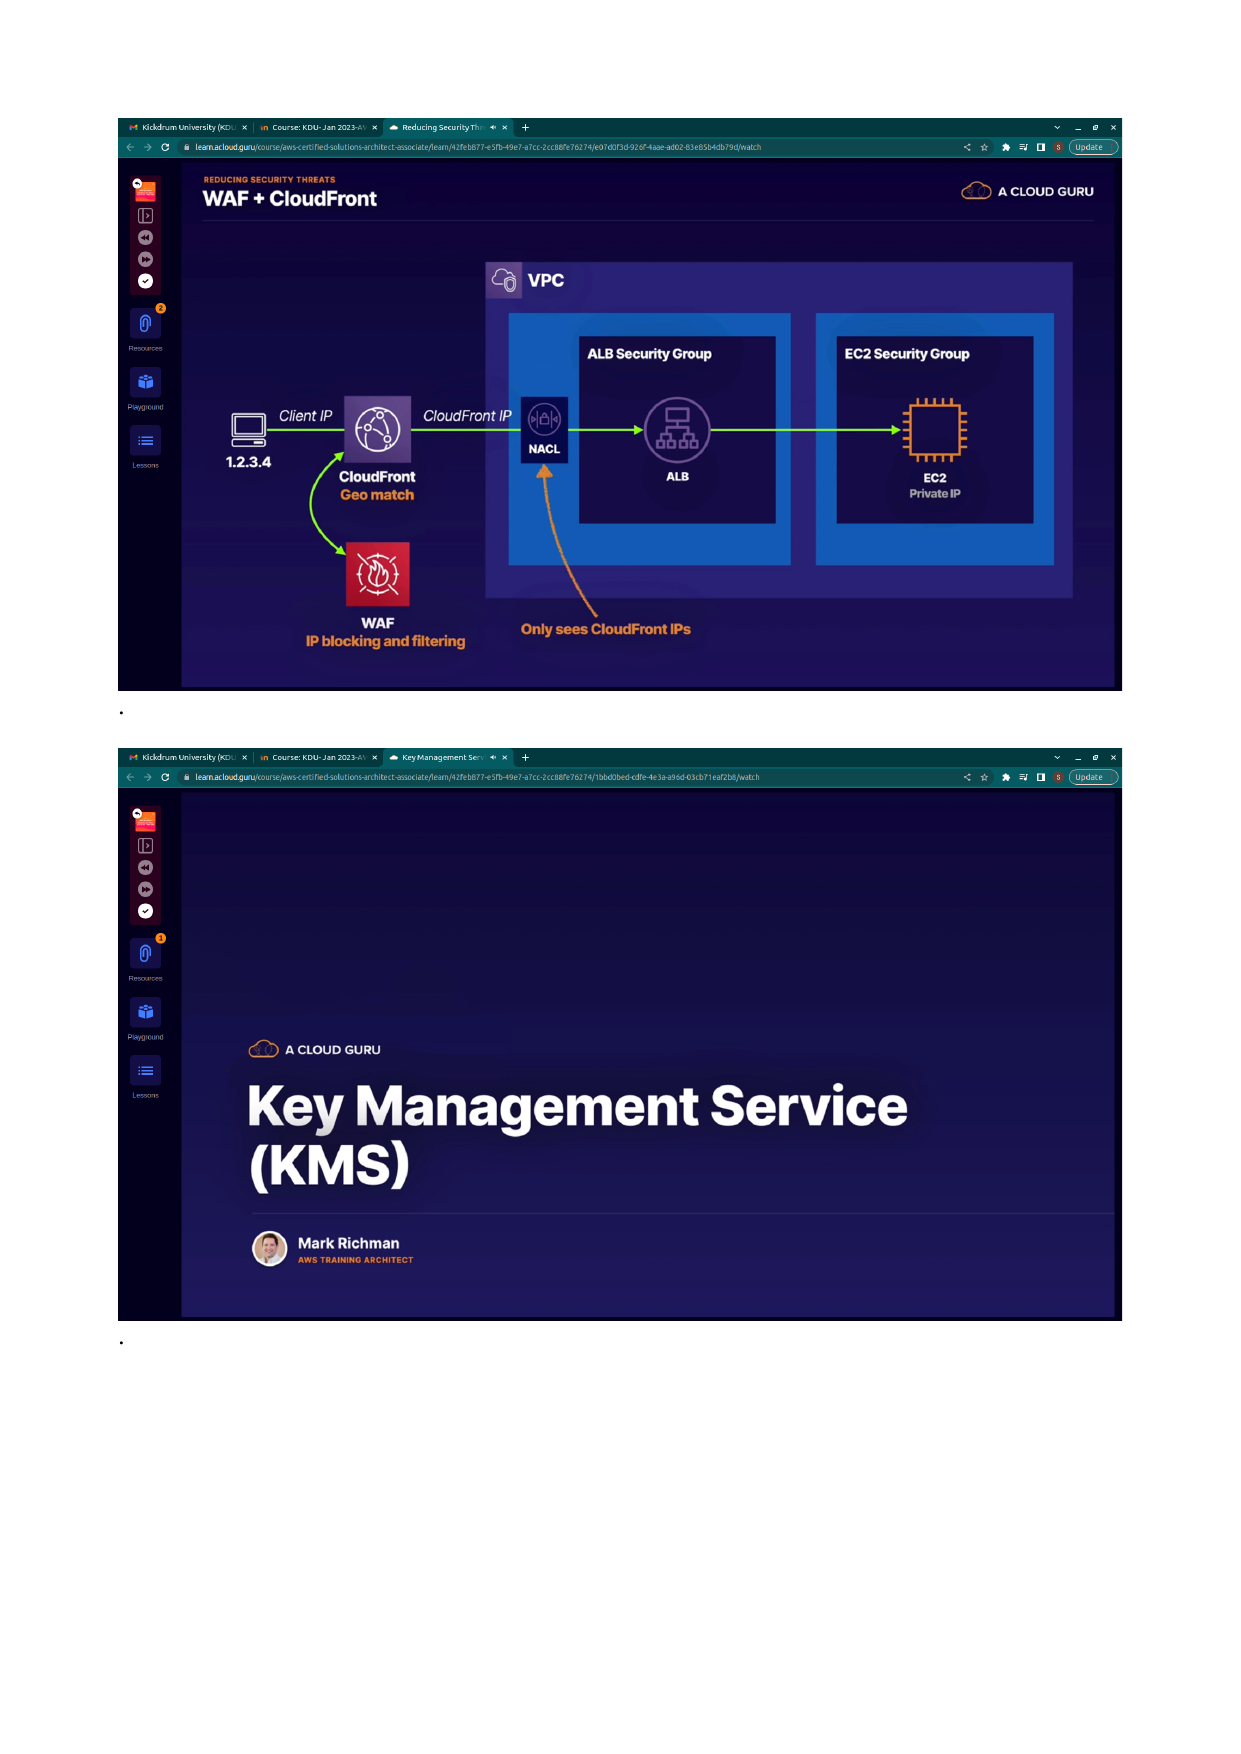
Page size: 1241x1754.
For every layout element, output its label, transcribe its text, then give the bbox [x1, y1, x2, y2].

text . [118, 1321, 1122, 1349]
picture [118, 118, 1123, 691]
picture [118, 748, 1123, 1321]
text . [118, 691, 1122, 719]
